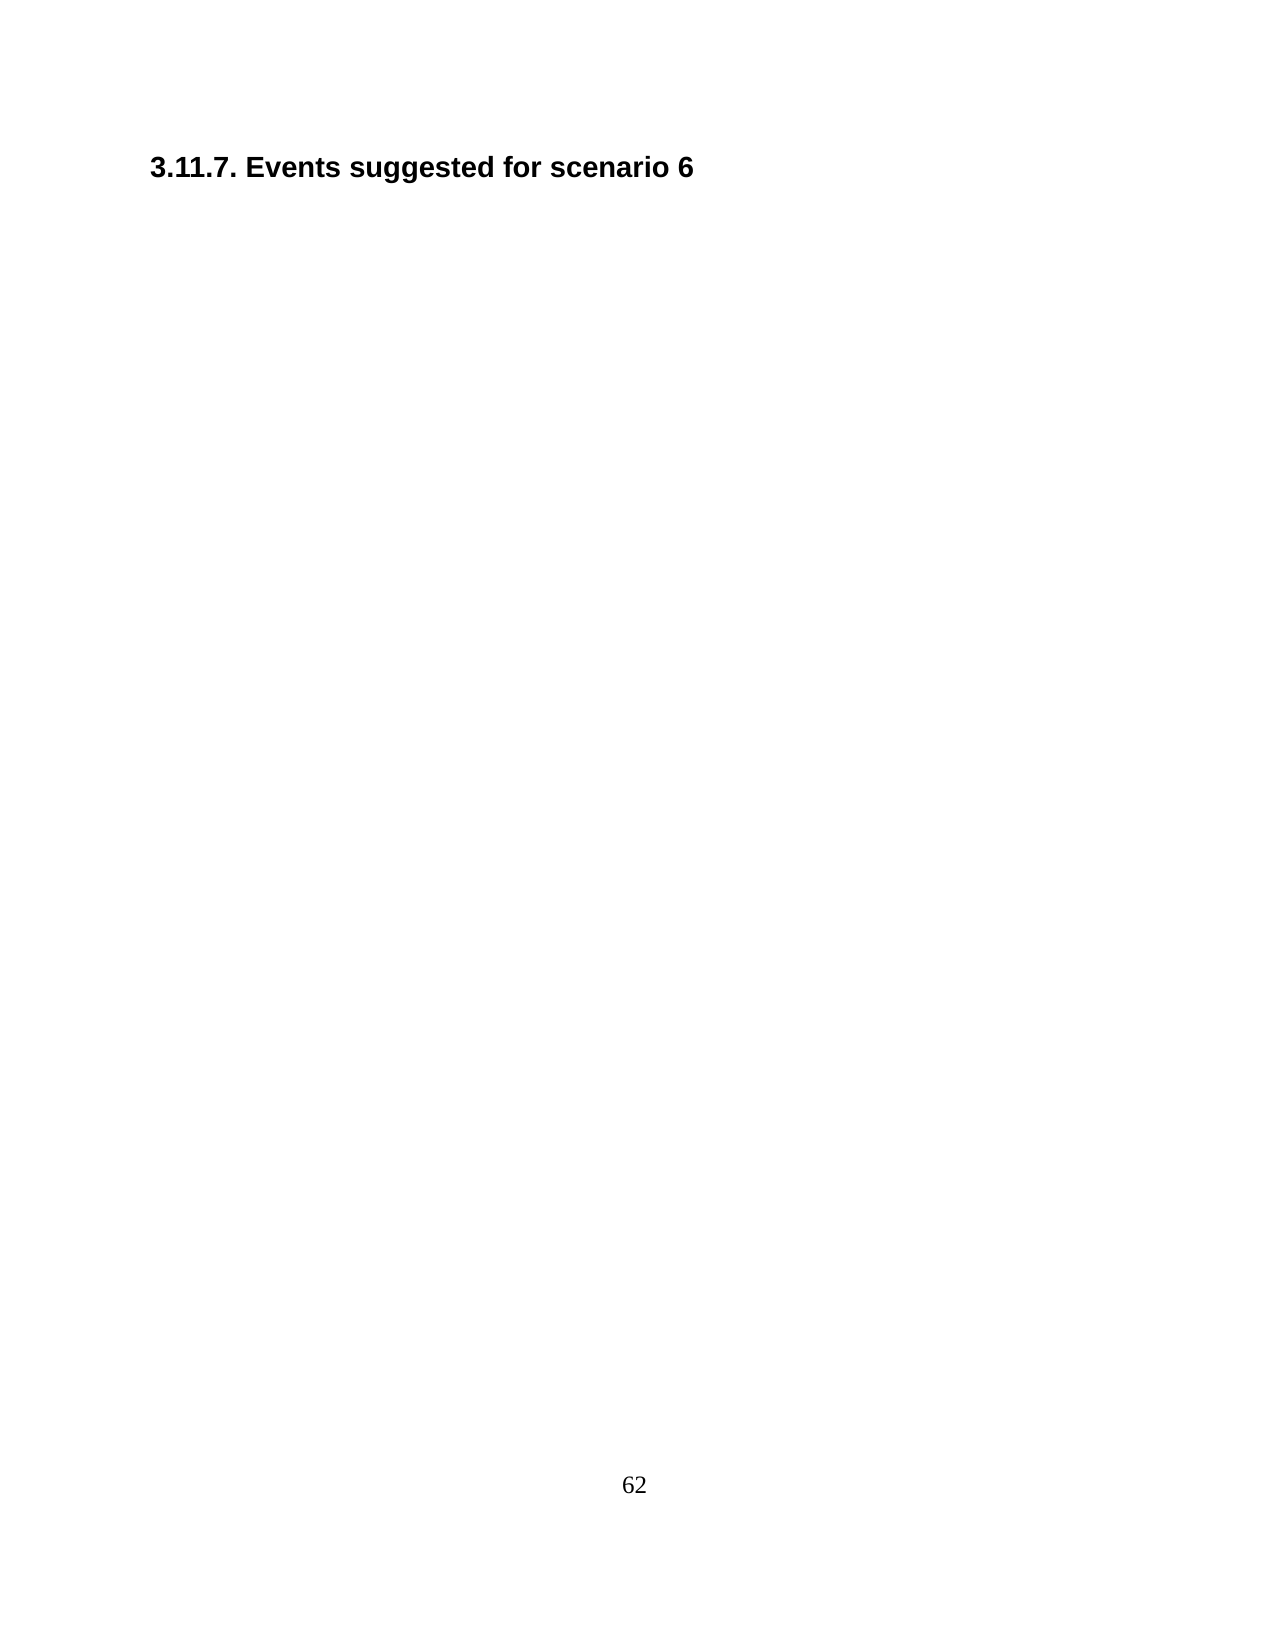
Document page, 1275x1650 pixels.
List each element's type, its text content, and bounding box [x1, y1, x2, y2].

subtitle 3.11.7. Events suggested for scenario 6 [150, 150, 1125, 183]
